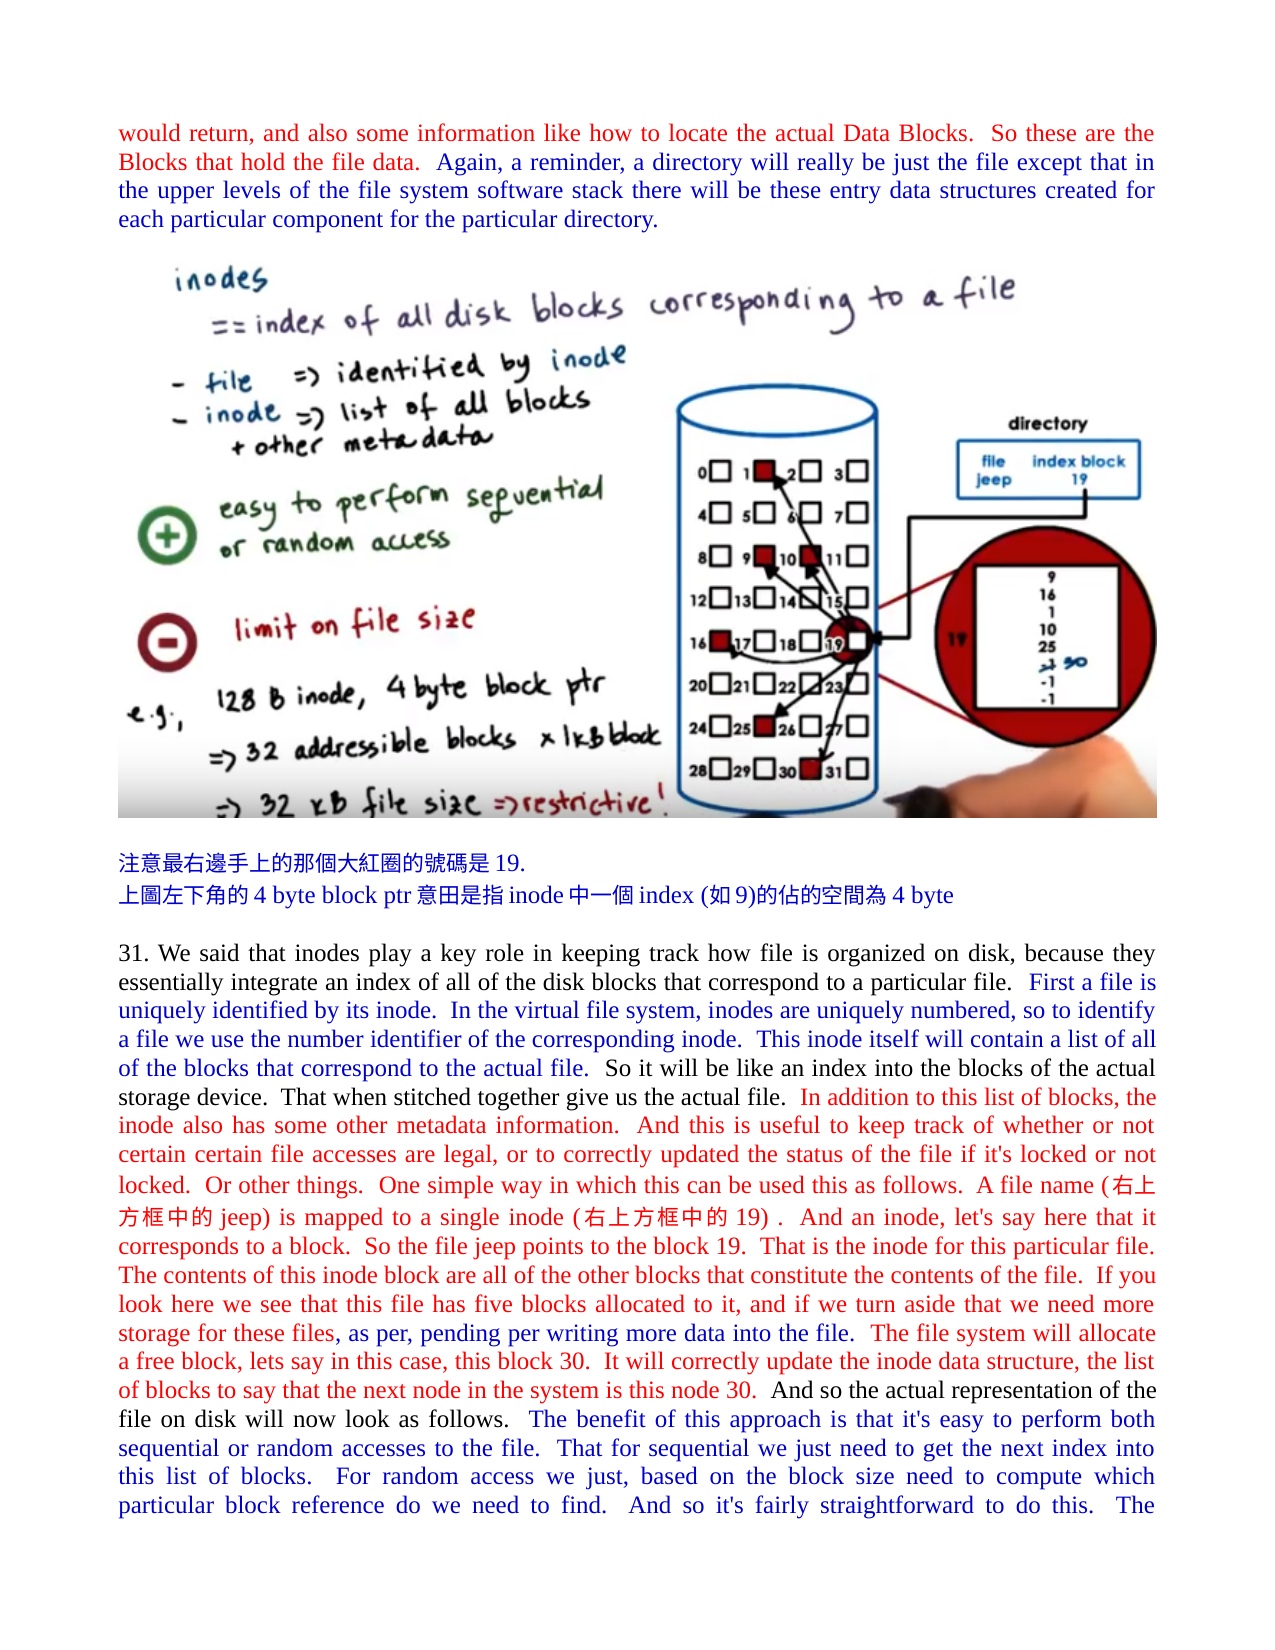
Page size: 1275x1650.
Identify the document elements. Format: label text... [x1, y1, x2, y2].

picture [118, 261, 1157, 818]
text would return, and also some information like how to locate the actual Data Blocks. So these are the Blocks that hold the file data. Again, a reminder, a directory will really be just the file except that in the upper levels of the file system software stack there will be these entry data structures created for each particular component for the particular directory. [118, 118, 1157, 233]
text 注意最右邊手上的那個大紅圈的號碼是19. [118, 846, 1157, 878]
text 31. We said that inodes play a key role in keeping track how file is organized on disk, because they essentially integrate an index of all of the disk blocks that correspond to a particular file. First a file is uniquely identified by its inode. In the virtual file system, inodes are uniquely numbered, so to identify a file we use the number identifier of the corresponding inode. This inode itself will contain a list of all of the blocks that correspond to the actual file. So it will be like an index into the blocks of the actual storage device. That when stitched together give us the actual file. In addition to this list of blocks, the inode also has some other metadata information. And this is useful to keep track of whether or not certain certain file accesses are legal, or to correctly updated the status of the file if it's locked or not locked. Or other things. One simple way in which this can be used this as follows. A file name (右上方框中的jeep) is mapped to a single inode (右上方框中的19) . And an inode, let's say here that it corresponds to a block. So the file jeep points to the block 19. That is the inode for this particular file. The contents of this inode block are all of the other blocks that constitute the contents of the file. If you look here we see that this file has five blocks allocated to it, and if we turn aside that we need more storage for these files, as per, pending per writing more data into the file. The file system will allocate a free block, lets say in this case, this block 30. It will correctly update the inode data structure, the list of blocks to say that the next node in the system is this node 30. And so the actual representation of the file on disk will now look as follows. The benefit of this approach is that it's easy to perform both sequential or random accesses to the file. That for sequential we just need to get the next index into this list of blocks. For random access we just, based on the block size need to compute which particular block reference do we need to find. And so it's fairly straightforward to do this. The [118, 938, 1157, 1519]
text 上圖左下角的4 byte block ptr意田是指inode中一個index (如9)的佔的空間為 4 byte [118, 878, 1157, 909]
